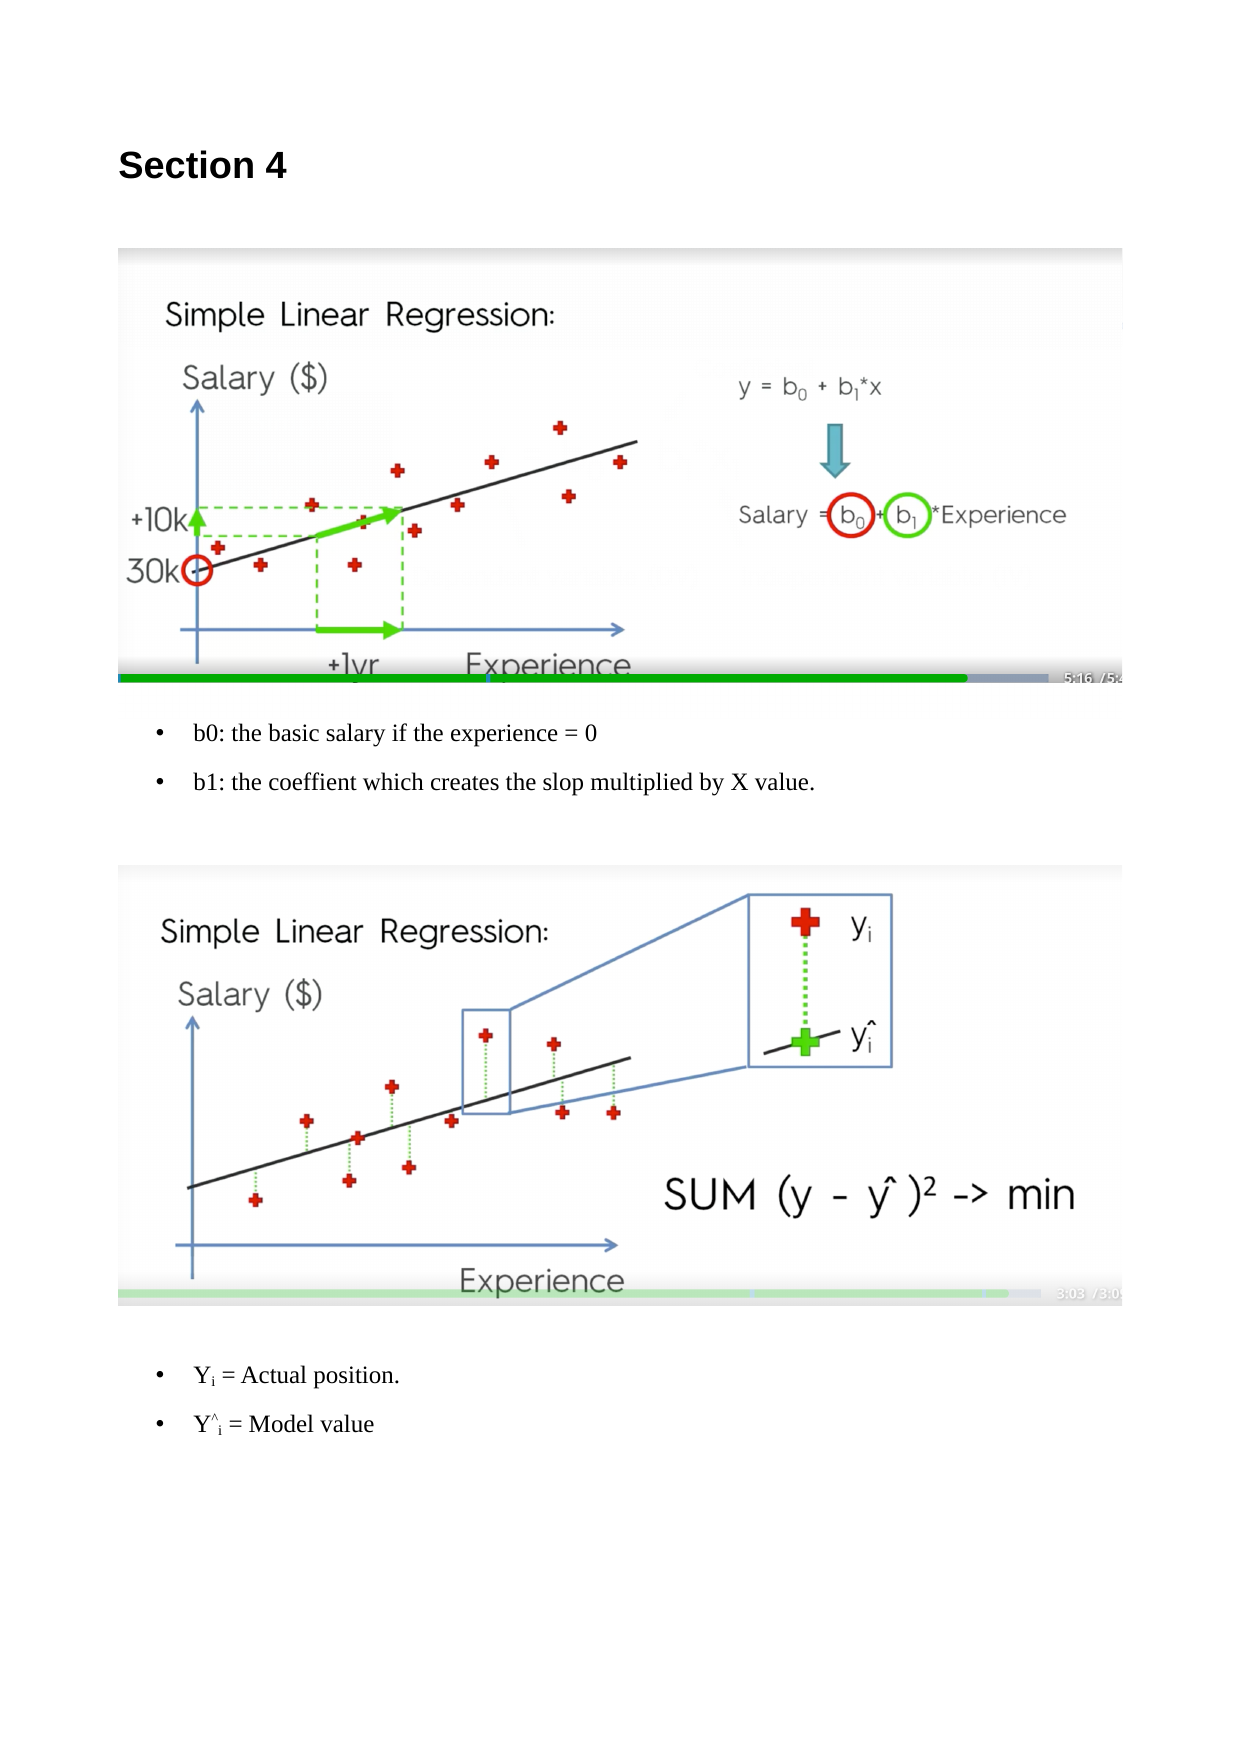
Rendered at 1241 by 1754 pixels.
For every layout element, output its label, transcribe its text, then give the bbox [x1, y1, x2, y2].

picture [118, 248, 1123, 719]
picture [118, 865, 1123, 1306]
list b0: the basic salary if the experience = 0 [156, 719, 1122, 747]
list Yi = Actual position. [156, 1361, 1122, 1389]
list Y^i = Model value [156, 1409, 1122, 1438]
subtitle Section 4 [118, 143, 1122, 187]
list b1: the coeffient which creates the slop multiplied by X value. [156, 767, 1122, 796]
